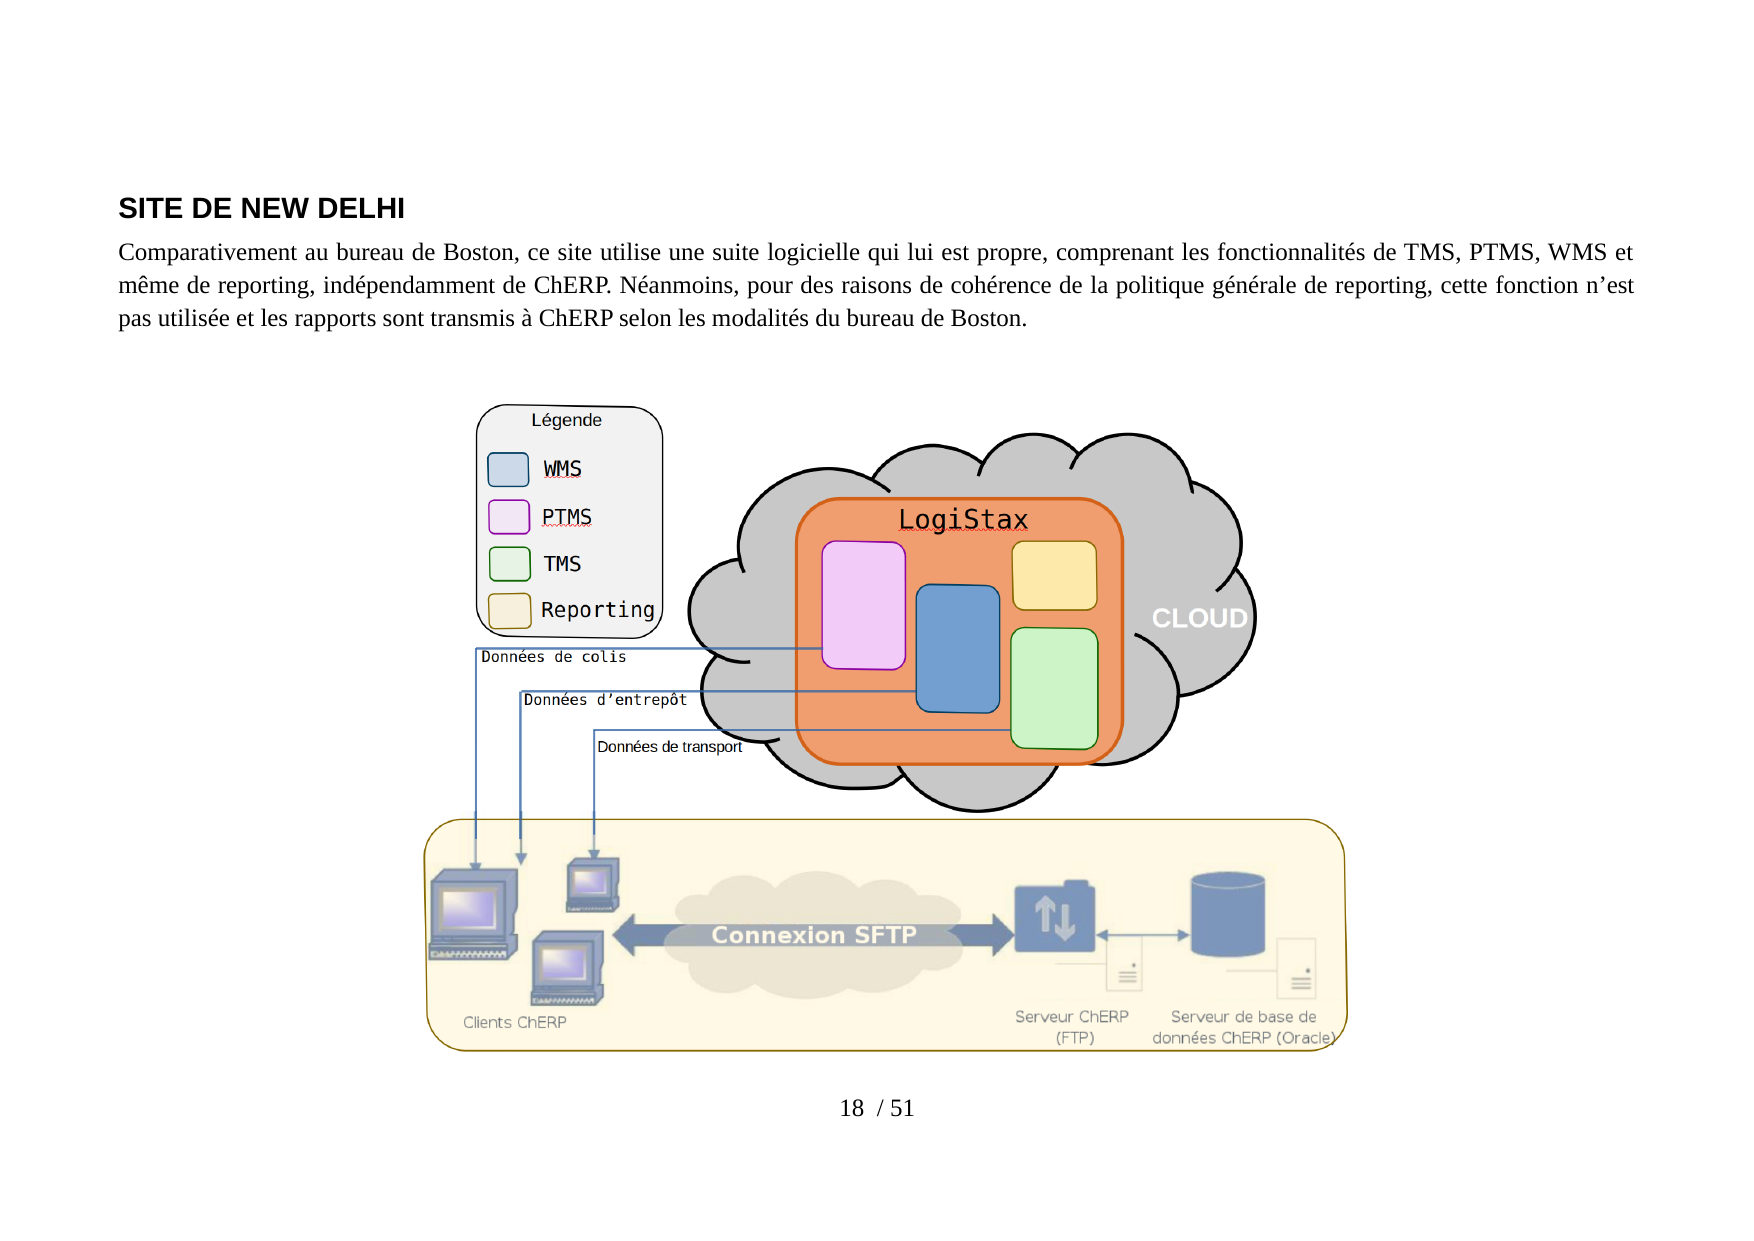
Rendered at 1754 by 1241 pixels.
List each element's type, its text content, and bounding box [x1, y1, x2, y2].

subtitle SITE DE NEW DELHI [118, 191, 1636, 225]
text Comparativement au bureau de Boston, ce site utilise une suite logicielle qui lui est propre, comprenant les fonctionnalités de TMS, PTMS, WMS et même de reporting, indépendamment de ChERP. Néanmoins, pour des raisons de cohérence de la politique générale de reporting, cette fonction n’est pas utilisée et les rapports sont transmis à ChERP selon les modalités du bureau de Boston. [118, 237, 1636, 332]
picture [403, 398, 1351, 1055]
